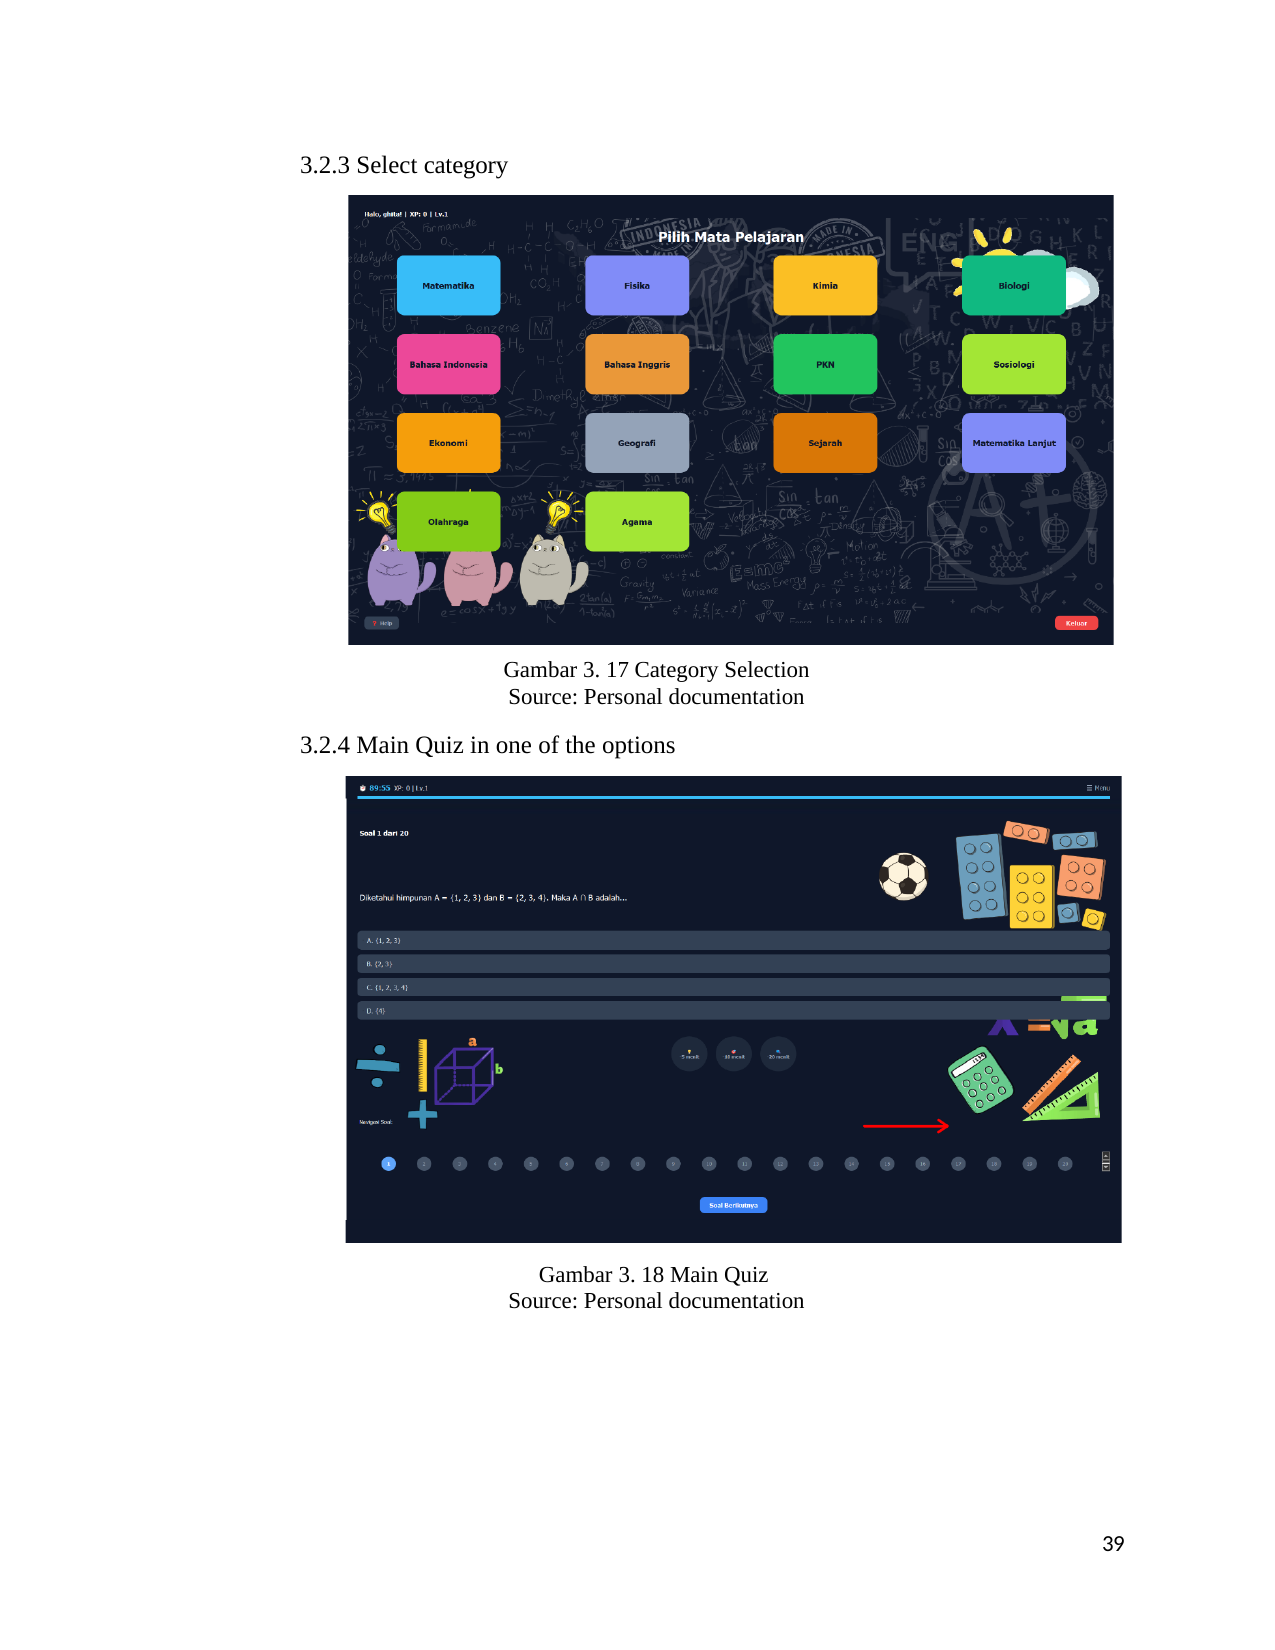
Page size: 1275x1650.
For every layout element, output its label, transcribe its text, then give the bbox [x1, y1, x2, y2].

list Main Quiz in one of the options [300, 730, 1162, 759]
picture [345, 776, 1122, 1243]
text Gambar 3. 18 Main Quiz Source: Personal documentation [500, 1243, 813, 1313]
text Gambar 3. 17 Category Selection Source: Personal documentation [500, 645, 813, 709]
picture [348, 195, 1114, 645]
list Select category [300, 150, 1162, 179]
